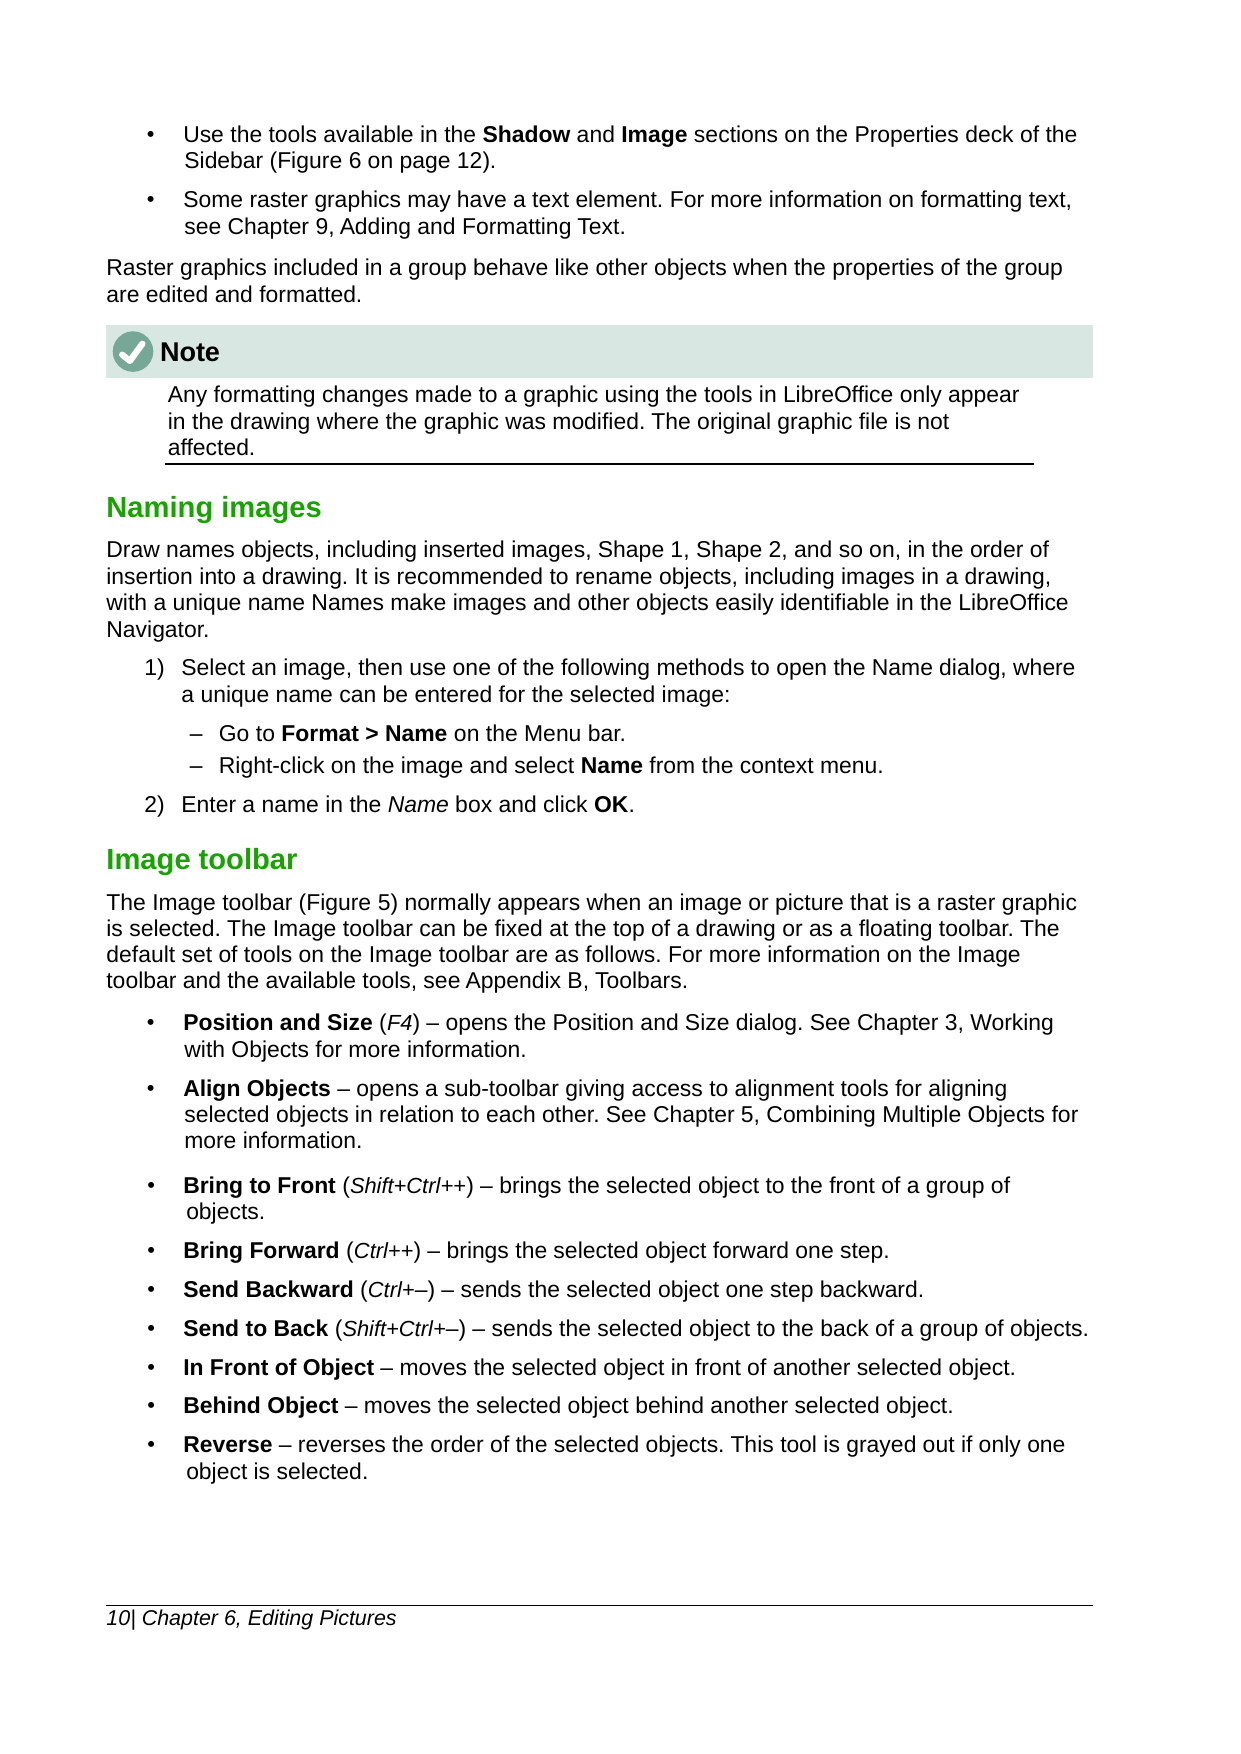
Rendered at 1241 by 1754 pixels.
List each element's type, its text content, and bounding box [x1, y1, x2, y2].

list Some raster graphics may have a text element. For more information on formatting text, see Chapter 9, Adding and Formatting Text. [144, 183, 1093, 242]
text Raster graphics included in a group behave like other objects when the properties of the group are edited and formatted. [106, 254, 1093, 307]
subtitle Image toolbar [106, 842, 1093, 876]
list Send Backward (Ctrl+–) – sends the selected object one step backward. [144, 1273, 1093, 1302]
list Go to Format > Name on the Menu bar. [189, 719, 1093, 746]
list Position and Size (F4) – opens the Position and Size dialog. See Chapter 3, Working with Objects for more information. [144, 1006, 1093, 1062]
text Draw names objects, including inserted images, Shape 1, Shape 2, and so on, in the order of insertion into a drawing. It is recommended to rename objects, including images in a drawing, with a unique name Names make images and other objects easily identifiable in the LibreOffice Navigator. [106, 536, 1093, 642]
list In Front of Object – moves the selected object in front of another selected object. [144, 1351, 1093, 1380]
text Any formatting changes made to a graphic using the tools in LibreOffice only appear in the drawing where the graphic was modified. The original graphic file is not affected. [164, 378, 1034, 465]
list Enter a name in the Name box and click OK. [164, 791, 1093, 817]
list Behind Object – moves the selected object behind another selected object. [144, 1389, 1093, 1419]
list Right-click on the image and select Name from the context menu. [189, 752, 1093, 778]
list Send to Back (Shift+Ctrl+–) – sends the selected object to the back of a group of objects. [144, 1312, 1093, 1341]
subtitle Naming images [106, 490, 1093, 524]
list Use the tools available in the Shadow and Image sections on the Properties deck of the Sidebar (Figure 6 on page 12). [144, 118, 1093, 174]
list Bring to Front (Shift+Ctrl++) – brings the selected object to the front of a group of objects. [144, 1169, 1093, 1224]
list Select an image, then use one of the following methods to open the Name dialog, where a unique name can be entered for the selected image: [164, 654, 1093, 707]
subtitle Note [106, 325, 1093, 378]
text The Image toolbar (Figure 5) normally appears when an image or picture that is a raster graphic is selected. The Image toolbar can be fixed at the top of a drawing or as a floating toolbar. The default set of tools on the Image toolbar are as follows. For more information on the Image toolbar and the available tools, see Appendix B, Toolbars. [106, 888, 1093, 994]
list Bring Forward (Ctrl++) – brings the selected object forward one step. [144, 1234, 1093, 1263]
list Reverse – reverses the order of the selected objects. This tool is grayed out if only one object is selected. [144, 1428, 1093, 1487]
list Align Objects – opens a sub-toolbar giving access to alignment tools for aligning selected objects in relation to each other. See Chapter 5, Combining Multiple Objects for more information. [144, 1072, 1093, 1156]
